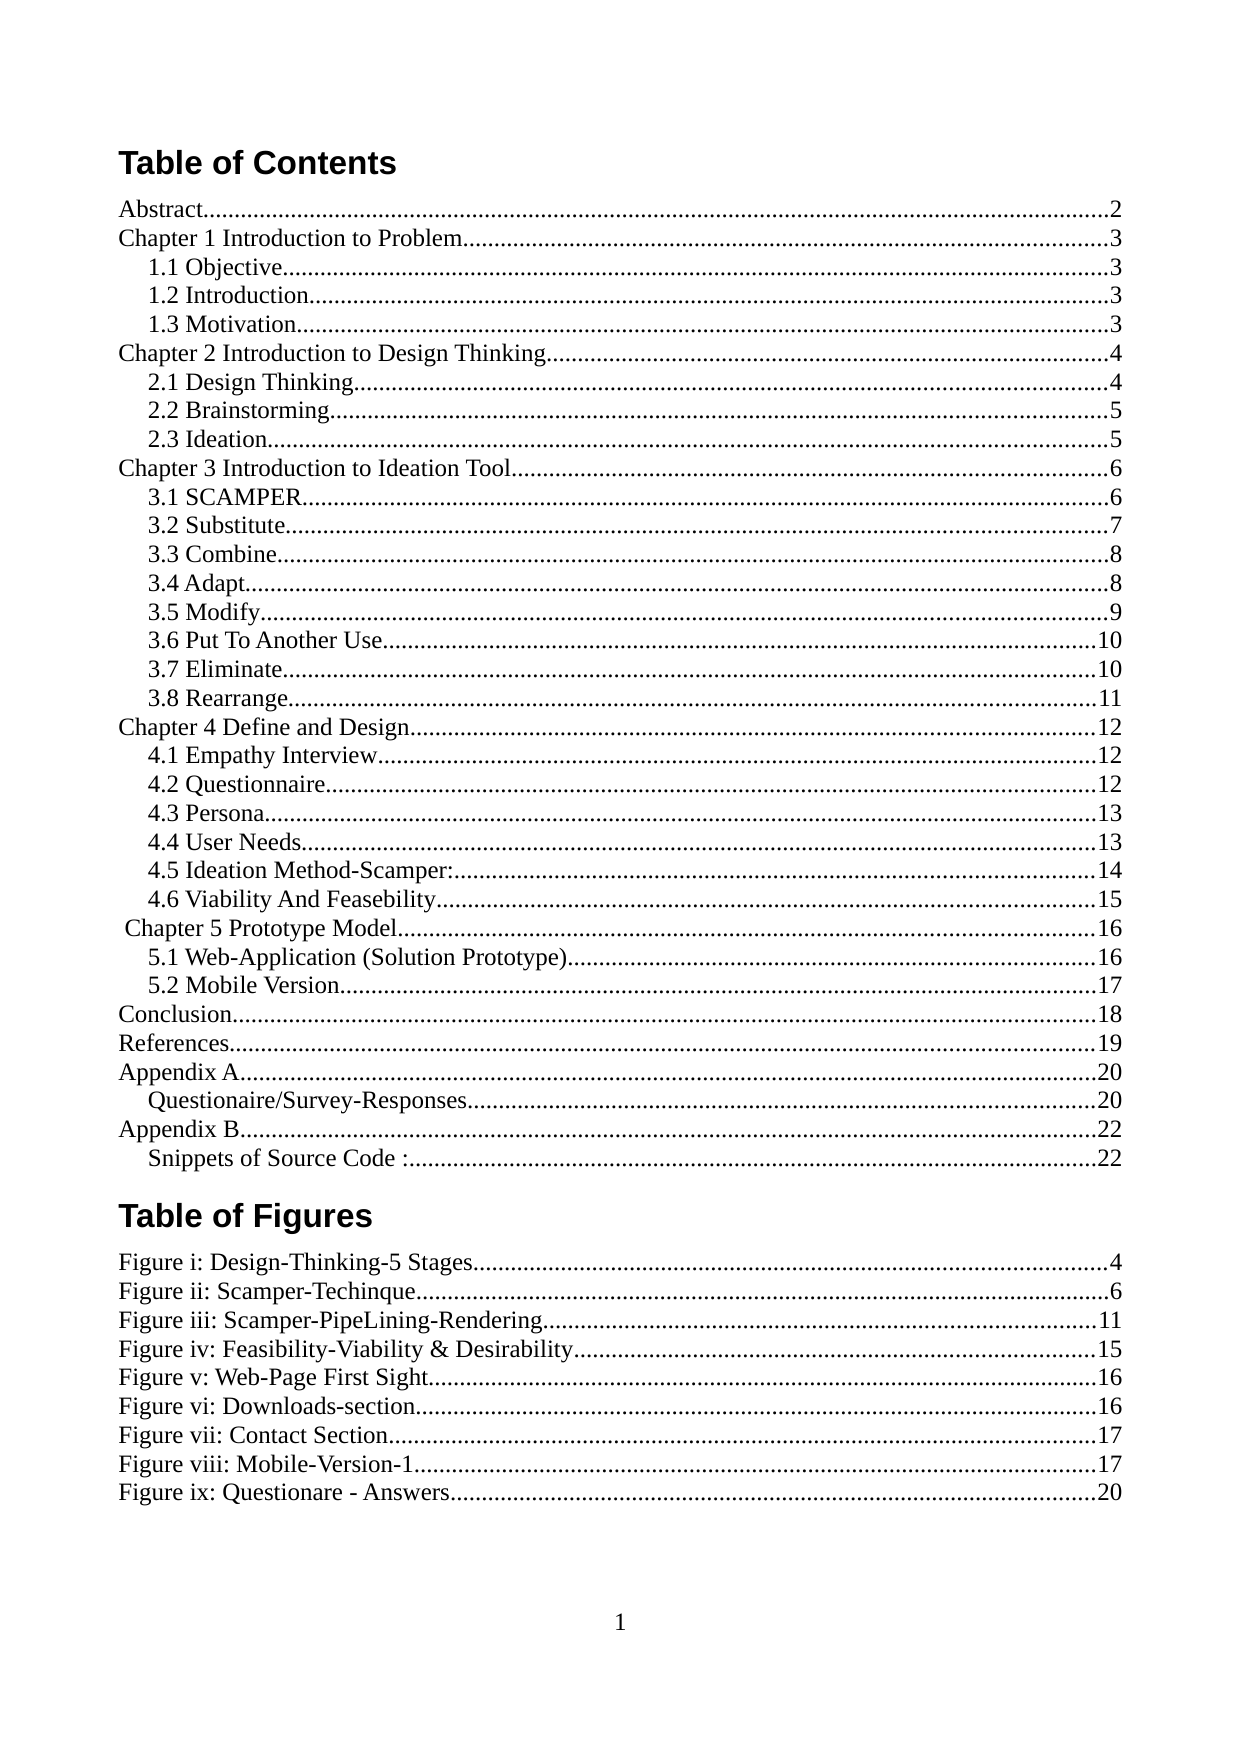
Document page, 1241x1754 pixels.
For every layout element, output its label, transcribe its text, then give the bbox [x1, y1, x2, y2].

text Figure vi: Downloads-section 16 [118, 1391, 1122, 1420]
text 3.3 Combine 8 [148, 539, 1122, 568]
text Conclusion 18 [118, 999, 1122, 1028]
text Chapter 1 Introduction to Problem 3 [118, 223, 1122, 252]
text Chapter 5 Prototype Model 16 [118, 913, 1122, 942]
text 3.8 Rearrange 11 [148, 683, 1122, 712]
text Questionaire/Survey-Responses 20 [148, 1085, 1122, 1114]
text 4.6 Viability And Feasebility 15 [148, 884, 1122, 913]
text Figure vii: Contact Section 17 [118, 1420, 1122, 1449]
text 5.1 Web-Application (Solution Prototype) 16 [148, 942, 1122, 970]
text 5.2 Mobile Version 17 [148, 970, 1122, 999]
text 3.5 Modify 9 [148, 597, 1122, 625]
text 4.3 Persona 13 [148, 798, 1122, 827]
text 3.2 Substitute 7 [148, 510, 1122, 539]
text Figure ix: Questionare - Answers 20 [118, 1477, 1122, 1506]
text 4.2 Questionnaire 12 [148, 769, 1122, 798]
text 4.4 User Needs 13 [148, 827, 1122, 855]
text 3.4 Adapt 8 [148, 568, 1122, 597]
text Figure viii: Mobile-Version-1 17 [118, 1449, 1122, 1477]
text Figure iv: Feasibility-Viability & Desirability 15 [118, 1334, 1122, 1362]
text 1.3 Motivation 3 [148, 309, 1122, 338]
text 4.1 Empathy Interview 12 [148, 740, 1122, 769]
subtitle Table of Figures [118, 1197, 1122, 1235]
text Chapter 4 Define and Design 12 [118, 712, 1122, 740]
text Appendix B 22 [118, 1114, 1122, 1143]
text 1.2 Introduction 3 [148, 280, 1122, 309]
text Figure iii: Scamper-PipeLining-Rendering 11 [118, 1305, 1122, 1334]
text 1.1 Objective 3 [148, 252, 1122, 280]
text Figure i: Design-Thinking-5 Stages 4 [118, 1247, 1122, 1276]
text 2.3 Ideation 5 [148, 424, 1122, 453]
text Chapter 3 Introduction to Ideation Tool 6 [118, 453, 1122, 482]
text 3.6 Put To Another Use 10 [148, 625, 1122, 654]
text Appendix A 20 [118, 1057, 1122, 1085]
text 3.1 SCAMPER 6 [148, 482, 1122, 510]
text 3.7 Eliminate 10 [148, 654, 1122, 683]
text Snippets of Source Code : 22 [148, 1143, 1122, 1172]
text Figure v: Web-Page First Sight 16 [118, 1362, 1122, 1391]
text References 19 [118, 1028, 1122, 1057]
text Chapter 2 Introduction to Design Thinking 4 [118, 338, 1122, 367]
text 4.5 Ideation Method-Scamper: 14 [148, 855, 1122, 884]
text 2.1 Design Thinking 4 [148, 367, 1122, 395]
text Figure ii: Scamper-Techinque 6 [118, 1276, 1122, 1305]
text 2.2 Brainstorming 5 [148, 395, 1122, 424]
subtitle Table of Contents [118, 143, 1122, 182]
text Abstract 2 [118, 194, 1122, 223]
